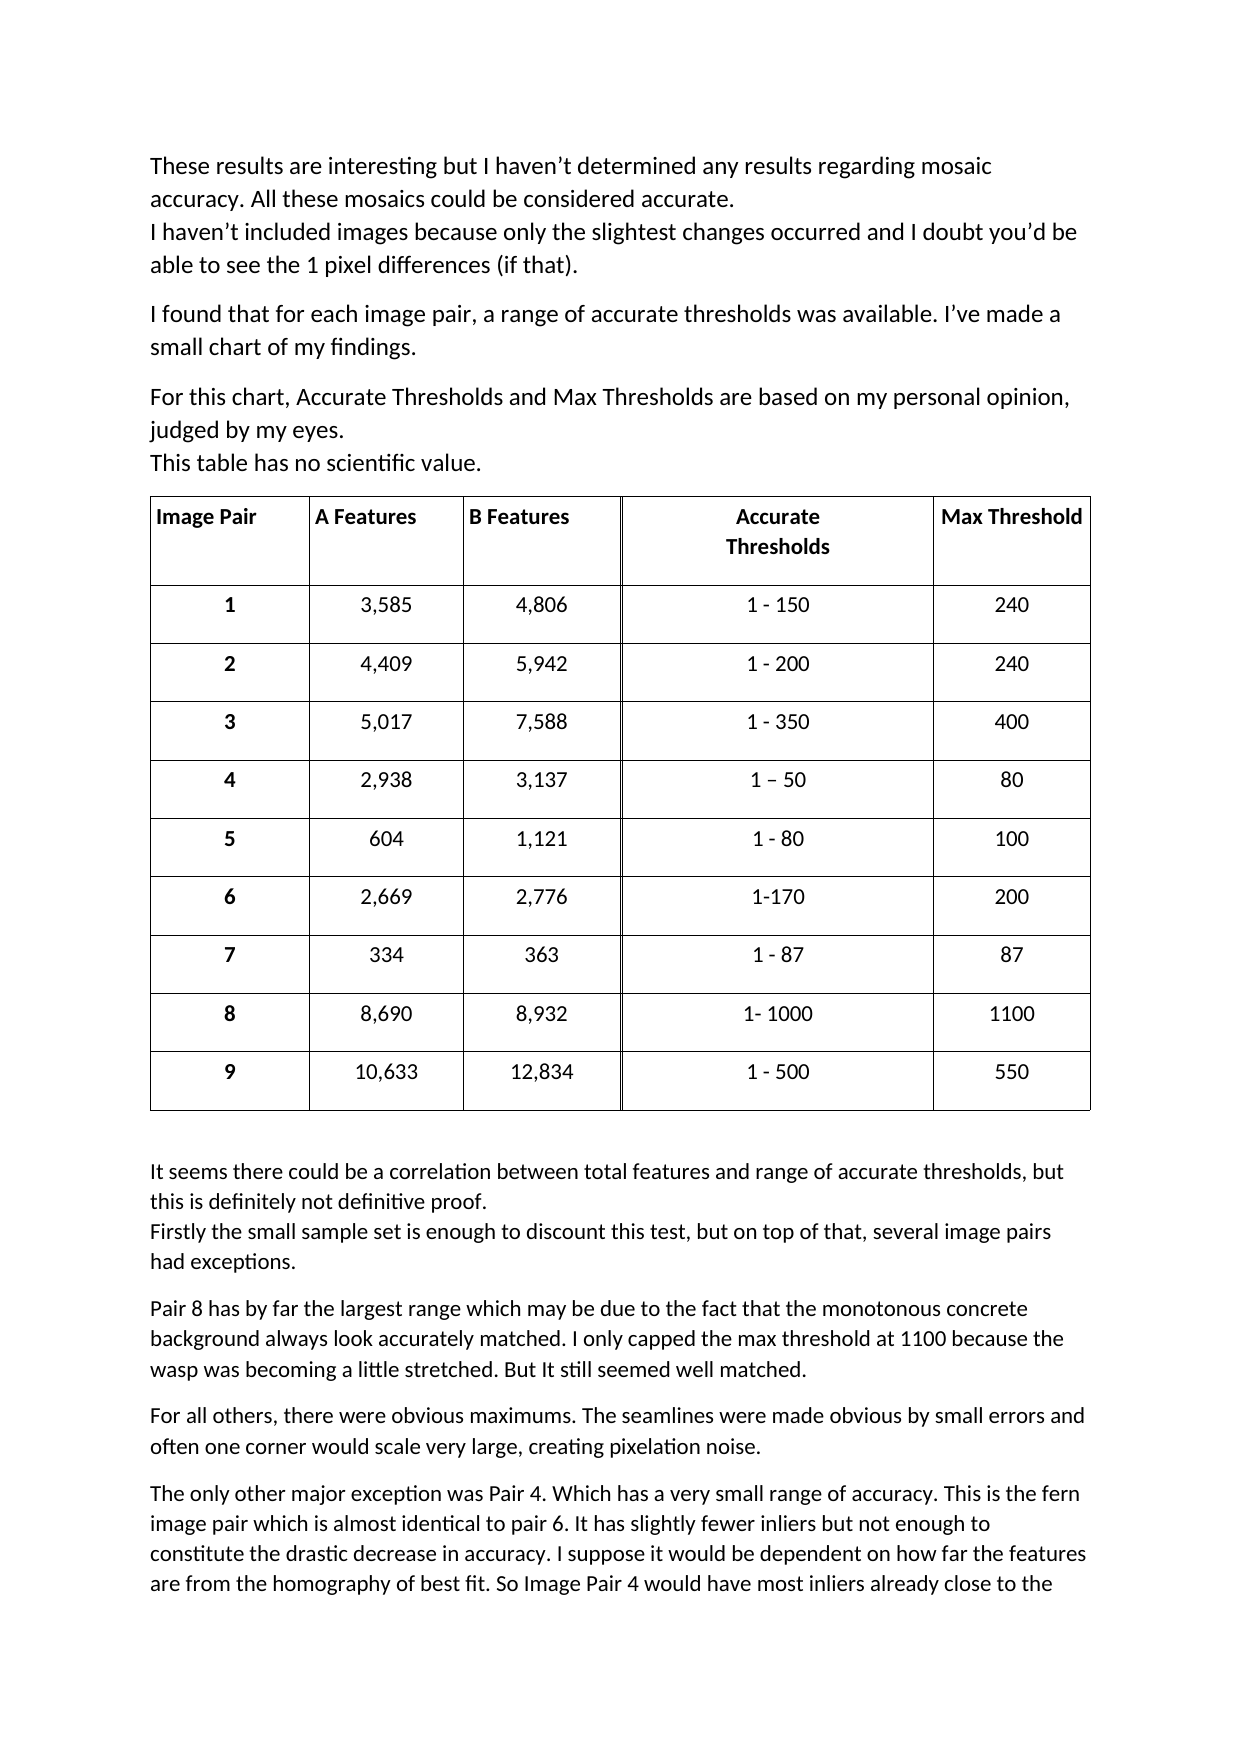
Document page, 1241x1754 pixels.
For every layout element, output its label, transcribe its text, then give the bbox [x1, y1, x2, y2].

table_cell 1- 1000 [623, 994, 933, 1051]
table_cell 1 – 50 [623, 761, 933, 818]
table_header A Features [310, 497, 463, 585]
table_cell 550 [934, 1052, 1090, 1110]
text For all others, there were obvious maximums. The seamlines were made obvious by small errors and often one corner would scale very large, creating pixelation noise. [150, 1402, 1090, 1460]
table_cell 4,409 [310, 644, 463, 701]
table_cell 2,776 [464, 877, 620, 935]
text The only other major exception was Pair 4. Which has a very small range of accuracy. This is the fern image pair which is almost identical to pair 6. It has slightly fewer inliers but not enough to constitute the drastic decrease in accuracy. I suppose it would be dependent on how far the features are from the homography of best fit. So Image Pair 4 would have most inliers already close to the [150, 1479, 1090, 1597]
table_cell 8,932 [464, 994, 620, 1051]
table_cell 334 [310, 936, 463, 993]
table_cell 7,588 [464, 702, 620, 760]
table_cell 80 [934, 761, 1090, 818]
table_header Max Threshold [934, 497, 1090, 585]
table_cell 4 [151, 761, 309, 818]
table_cell 1 - 350 [623, 702, 933, 760]
table_cell 8 [151, 994, 309, 1051]
table_cell 1 - 200 [623, 644, 933, 701]
table_cell 1 - 87 [623, 936, 933, 993]
table_cell 240 [934, 644, 1090, 701]
table_cell 200 [934, 877, 1090, 935]
table_cell 3,137 [464, 761, 620, 818]
table_cell 5,017 [310, 702, 463, 760]
table_cell 87 [934, 936, 1090, 993]
table_cell 400 [934, 702, 1090, 760]
text Pair 8 has by far the largest range which may be due to the fact that the monotonous concrete background always look accurately matched. I only capped the max threshold at 1100 because the wasp was becoming a little stretched. But It still seemed well matched. [150, 1294, 1090, 1383]
table_cell 5 [151, 819, 309, 876]
table_cell 100 [934, 819, 1090, 876]
table_cell 363 [464, 936, 620, 993]
text These results are interesting but I haven’t determined any results regarding mosaic accuracy. All these mosaics could be considered accurate. I haven’t included images because only the slightest changes occurred and I doubt you’d be able to see the 1 pixel differences (if that). [150, 150, 1090, 279]
table_cell 5,942 [464, 644, 620, 701]
table_cell 2,669 [310, 877, 463, 935]
table_cell 2 [151, 644, 309, 701]
table_cell 1,121 [464, 819, 620, 876]
table_cell 8,690 [310, 994, 463, 1051]
table_cell 4,806 [464, 586, 620, 643]
table_header Accurate Thresholds [623, 497, 933, 585]
table_cell 12,834 [464, 1052, 620, 1110]
table_cell 1 - 80 [623, 819, 933, 876]
text I found that for each image pair, a range of accurate thresholds was available. I’ve made a small chart of my findings. [150, 298, 1090, 362]
table_cell 3 [151, 702, 309, 760]
table_cell 240 [934, 586, 1090, 643]
text For this chart, Accurate Thresholds and Max Thresholds are based on my personal opinion, judged by my eyes. This table has no scientific value. [150, 381, 1090, 477]
table_cell 7 [151, 936, 309, 993]
table_cell 1 - 150 [623, 586, 933, 643]
table_header Image Pair [151, 497, 309, 585]
table_cell 3,585 [310, 586, 463, 643]
table_cell 6 [151, 877, 309, 935]
table_cell 10,633 [310, 1052, 463, 1110]
table_header B Features [464, 497, 620, 585]
table_cell 604 [310, 819, 463, 876]
table_cell 1 [151, 586, 309, 643]
table_cell 2,938 [310, 761, 463, 818]
table_cell 1100 [934, 994, 1090, 1051]
table_cell 1 - 500 [623, 1052, 933, 1110]
table_cell 9 [151, 1052, 309, 1110]
text It seems there could be a correlation between total features and range of accurate thresholds, but this is definitely not definitive proof. Firstly the small sample set is enough to discount this test, but on top of that, several image pairs had exceptions. [150, 1157, 1090, 1275]
table_cell 1-170 [623, 877, 933, 935]
